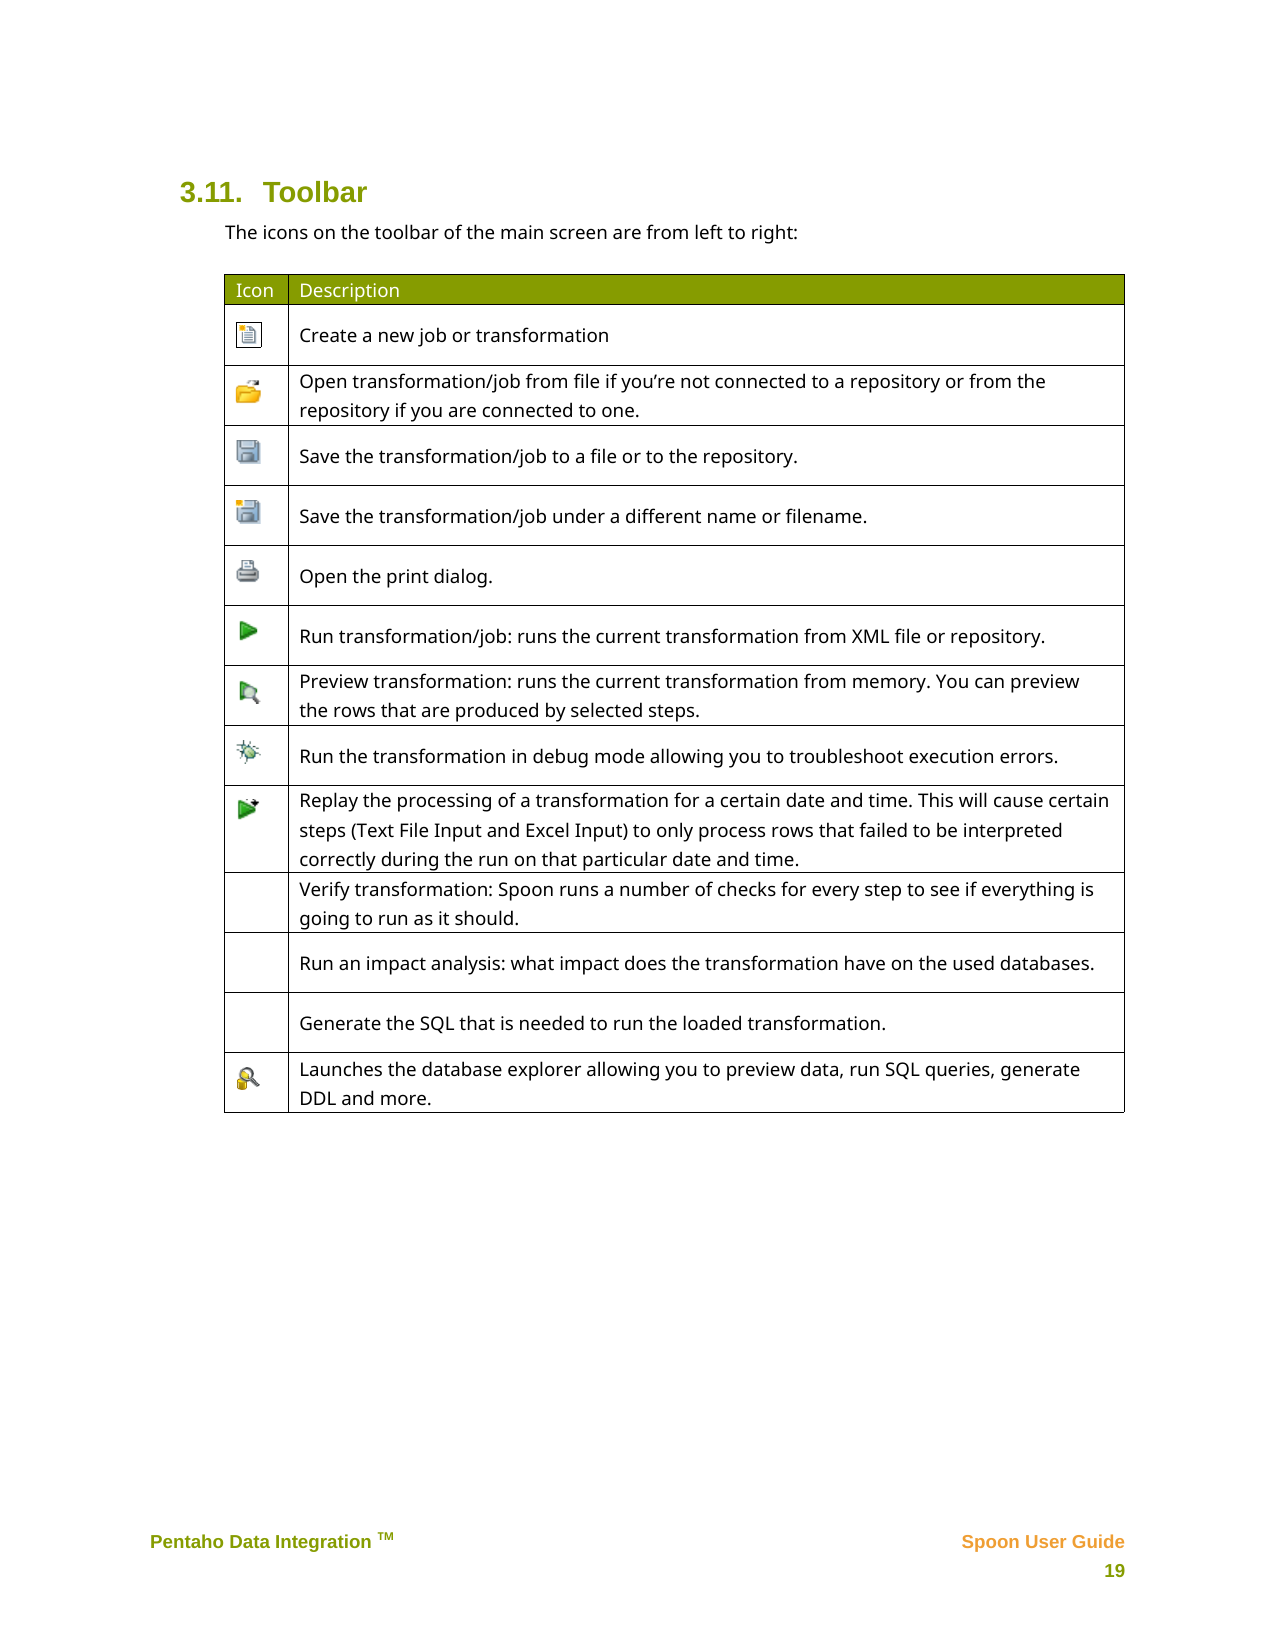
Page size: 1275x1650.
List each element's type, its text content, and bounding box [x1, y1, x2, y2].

table_cell [225, 786, 288, 872]
table_cell [225, 873, 288, 932]
table_cell [225, 1053, 288, 1112]
table_cell Replay the processing of a transformation for a certain date and time. This will cause certain steps (Text File Input and Excel Input) to only process rows that failed to be interpreted correctly during the run on that particular date and time. [289, 786, 1124, 872]
picture [235, 620, 261, 644]
table_cell Save the transformation/job to a file or to the repository. [289, 426, 1124, 484]
picture [235, 799, 261, 823]
table_header Description [289, 275, 1124, 304]
table_cell [225, 426, 288, 484]
subtitle Toolbar [179, 175, 1125, 210]
table_cell [225, 666, 288, 724]
table_cell [225, 366, 288, 424]
table_cell Run the transformation in debug mode allowing you to troubleshoot execution errors. [289, 726, 1124, 784]
picture [235, 380, 261, 405]
table_cell Save the transformation/job under a different name or filename. [289, 486, 1124, 544]
table_cell Create a new job or transformation [289, 305, 1124, 364]
table_cell Verify transformation: Spoon runs a number of checks for every step to see if everything is going to run as it should. [289, 873, 1124, 932]
table_cell [225, 726, 288, 784]
picture [235, 560, 261, 584]
picture [235, 740, 261, 764]
text The icons on the toolbar of the main screen are from left to right: [225, 216, 1125, 245]
table_cell [225, 933, 288, 992]
table_cell Generate the SQL that is needed to run the loaded transformation. [289, 993, 1124, 1052]
table_cell [225, 546, 288, 604]
table_cell [225, 606, 288, 664]
table_cell Open transformation/job from file if you’re not connected to a repository or from the repository if you are connected to one. [289, 366, 1124, 424]
picture [235, 680, 261, 704]
picture [235, 500, 261, 524]
table_cell Preview transformation: runs the current transformation from memory. You can preview the rows that are produced by selected steps. [289, 666, 1124, 724]
table_header Icon [225, 275, 288, 304]
picture [238, 325, 258, 344]
picture [235, 1067, 262, 1091]
table_cell Open the print dialog. [289, 546, 1124, 604]
table_cell [225, 305, 288, 364]
table_cell [225, 486, 288, 544]
table_cell Launches the database explorer allowing you to preview data, run SQL queries, generate DDL and more. [289, 1053, 1124, 1112]
picture [235, 440, 261, 464]
table_cell Run an impact analysis: what impact does the transformation have on the used databases. [289, 933, 1124, 992]
table_cell Run transformation/job: runs the current transformation from XML file or repository. [289, 606, 1124, 664]
table_cell [225, 993, 288, 1052]
